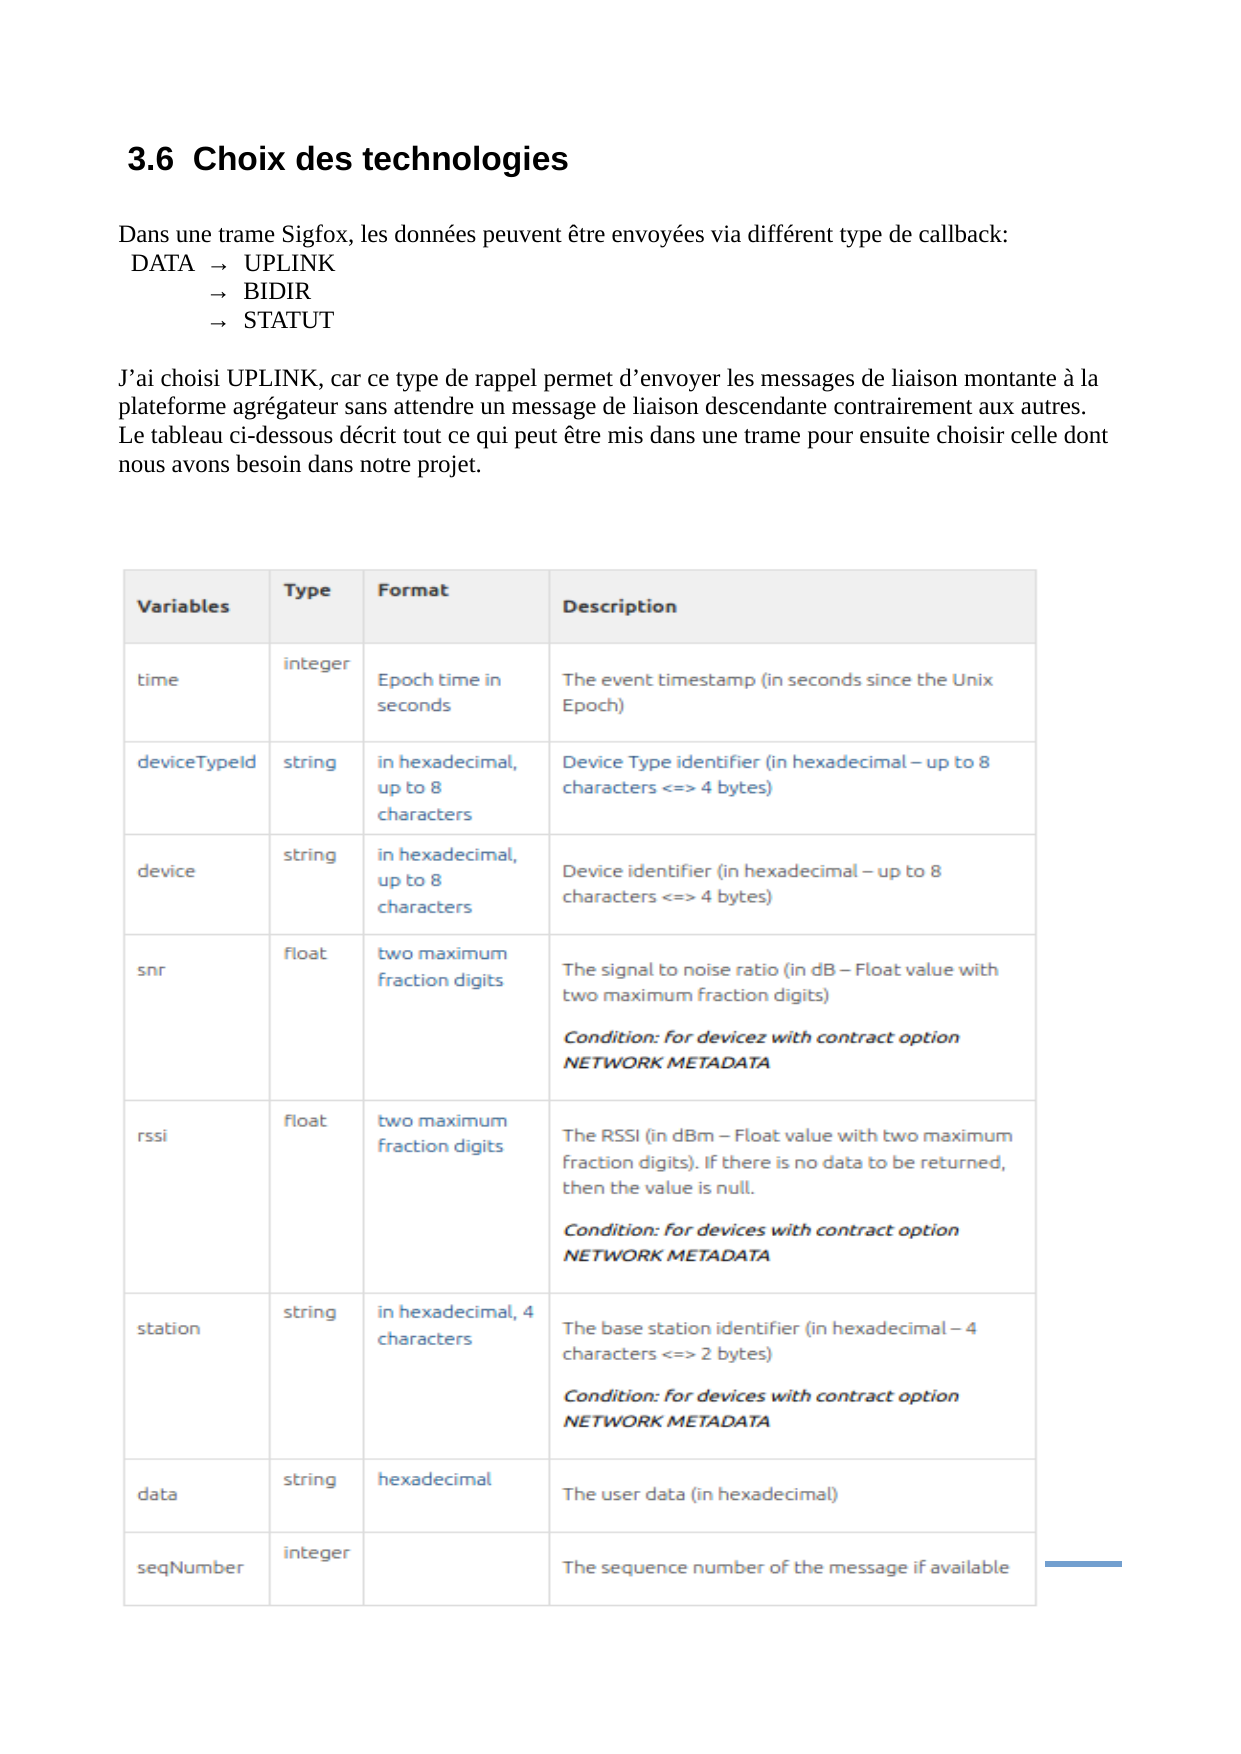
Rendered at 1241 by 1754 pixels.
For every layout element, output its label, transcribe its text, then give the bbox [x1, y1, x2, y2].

text Le tableau ci-dessous décrit tout ce qui peut être mis dans une trame pour ensuite choisir celle dont nous avons besoin dans notre projet. [118, 420, 1122, 478]
text → BIDIR [118, 276, 1122, 305]
text Dans une trame Sigfox, les données peuvent être envoyées via différent type de callback: [118, 219, 1122, 248]
subtitle Choix des technologies [118, 139, 1122, 178]
text → STATUT [118, 305, 1122, 334]
picture [116, 562, 1045, 1608]
text J’ai choisi UPLINK, car ce type de rappel permet d’envoyer les messages de liaison montante à la plateforme agrégateur sans attendre un message de liaison descendante contrairement aux autres. [118, 363, 1122, 420]
text DATA → UPLINK [118, 248, 1122, 276]
